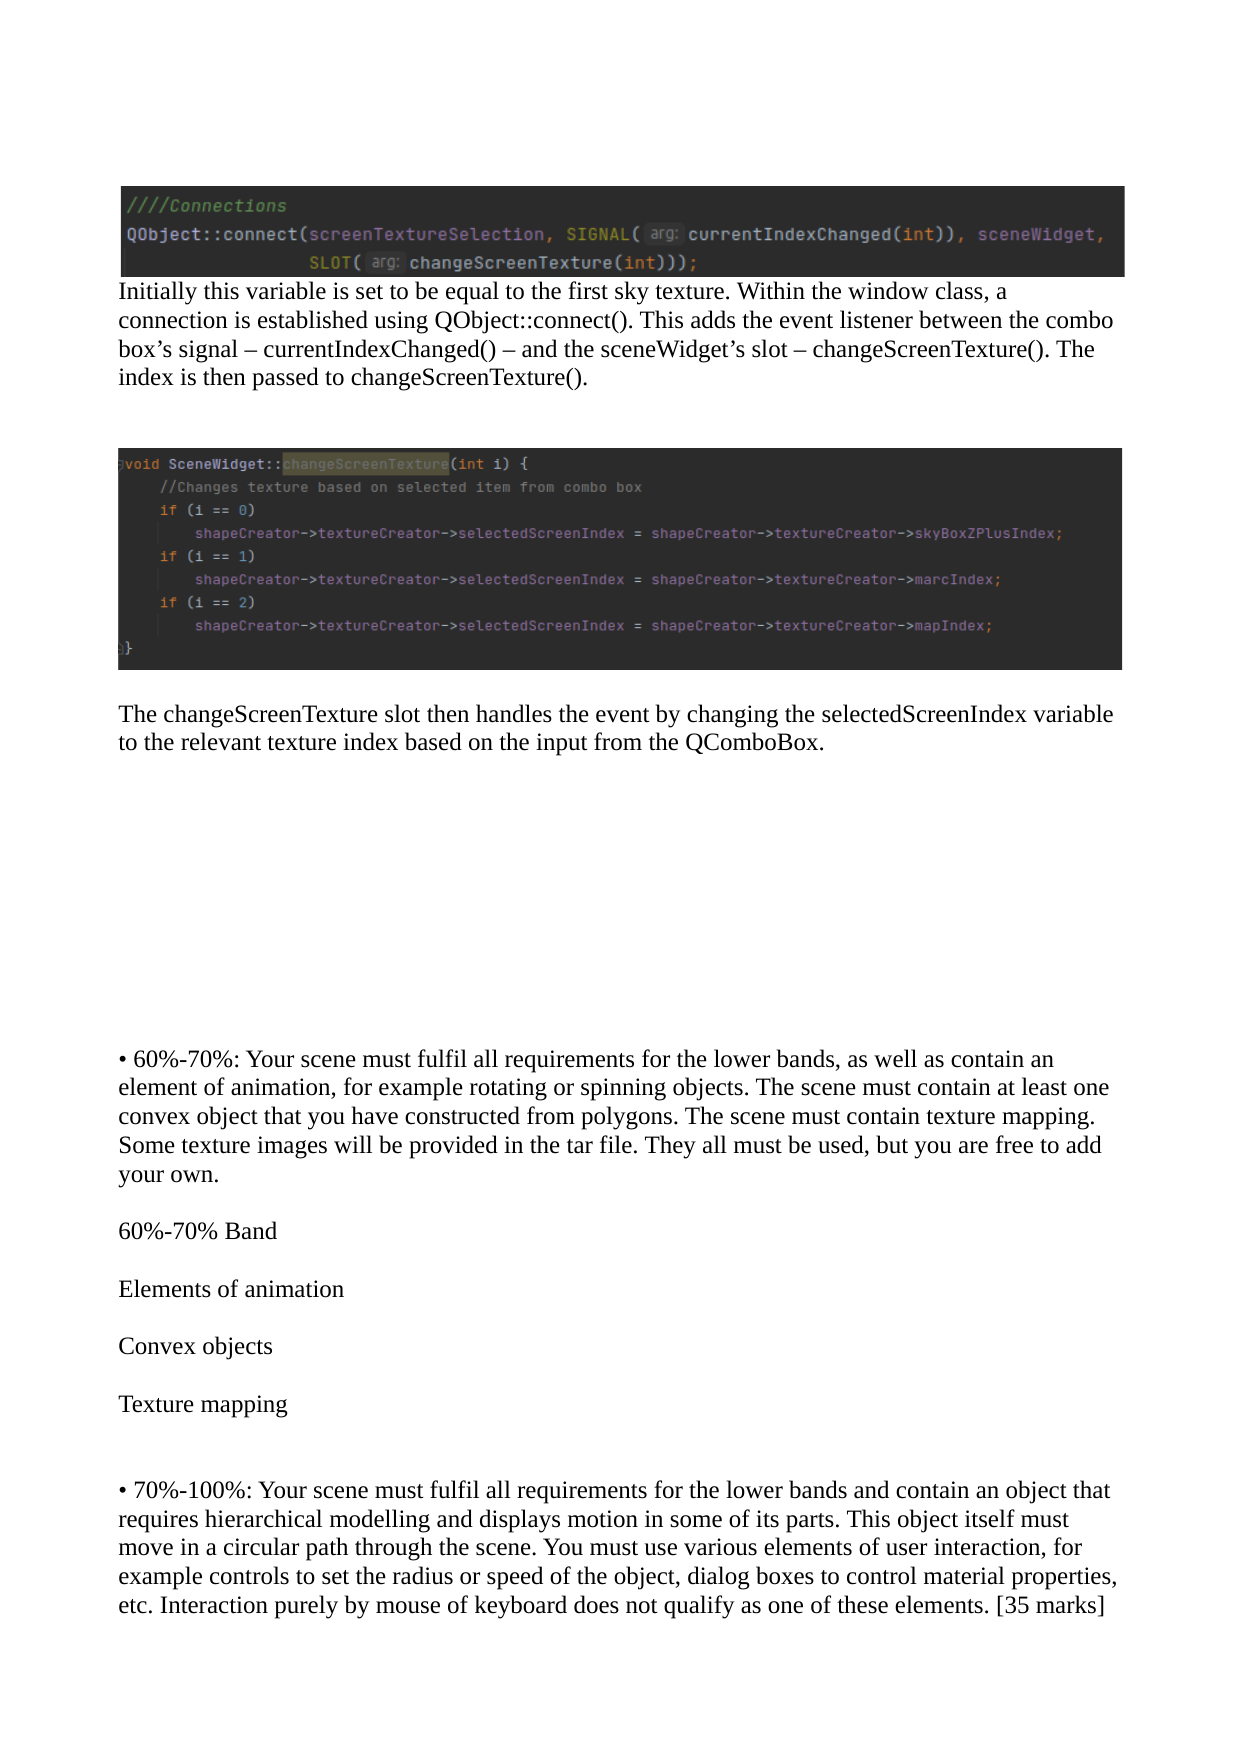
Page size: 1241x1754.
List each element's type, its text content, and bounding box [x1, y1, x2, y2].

text Convex objects [118, 1331, 1122, 1360]
text Elements of animation [118, 1274, 1122, 1302]
text • 70%-100%: Your scene must fulfil all requirements for the lower bands and contain an object that requires hierarchical modelling and displays motion in some of its parts. This object itself must move in a circular path through the scene. You must use various elements of user interaction, for example controls to set the radius or speed of the object, dialog boxes to control material properties, etc. Interaction purely by mouse of keyboard does not qualify as one of these elements. [35 marks] [118, 1475, 1122, 1619]
picture [118, 448, 1123, 670]
text Initially this variable is set to be equal to the first sky texture. Within the window class, a connection is established using QObject::connect(). This adds the event listener between the combo box’s signal – currentIndexChanged() – and the sceneWidget’s slot – changeScreenTexture(). The index is then passed to changeScreenTexture(). [118, 176, 1122, 391]
text 60%-70% Band [118, 1216, 1122, 1245]
text The changeScreenTexture slot then handles the event by changing the selectedScreenIndex variable to the relevant texture index based on the input from the QComboBox. [118, 699, 1122, 756]
picture [120, 186, 1125, 277]
text Texture mapping [118, 1389, 1122, 1417]
text • 60%-70%: Your scene must fulfil all requirements for the lower bands, as well as contain an element of animation, for example rotating or spinning objects. The scene must contain at least one convex object that you have constructed from polygons. The scene must contain texture mapping. Some texture images will be provided in the tar file. They all must be used, but you are free to add your own. [118, 1044, 1122, 1187]
